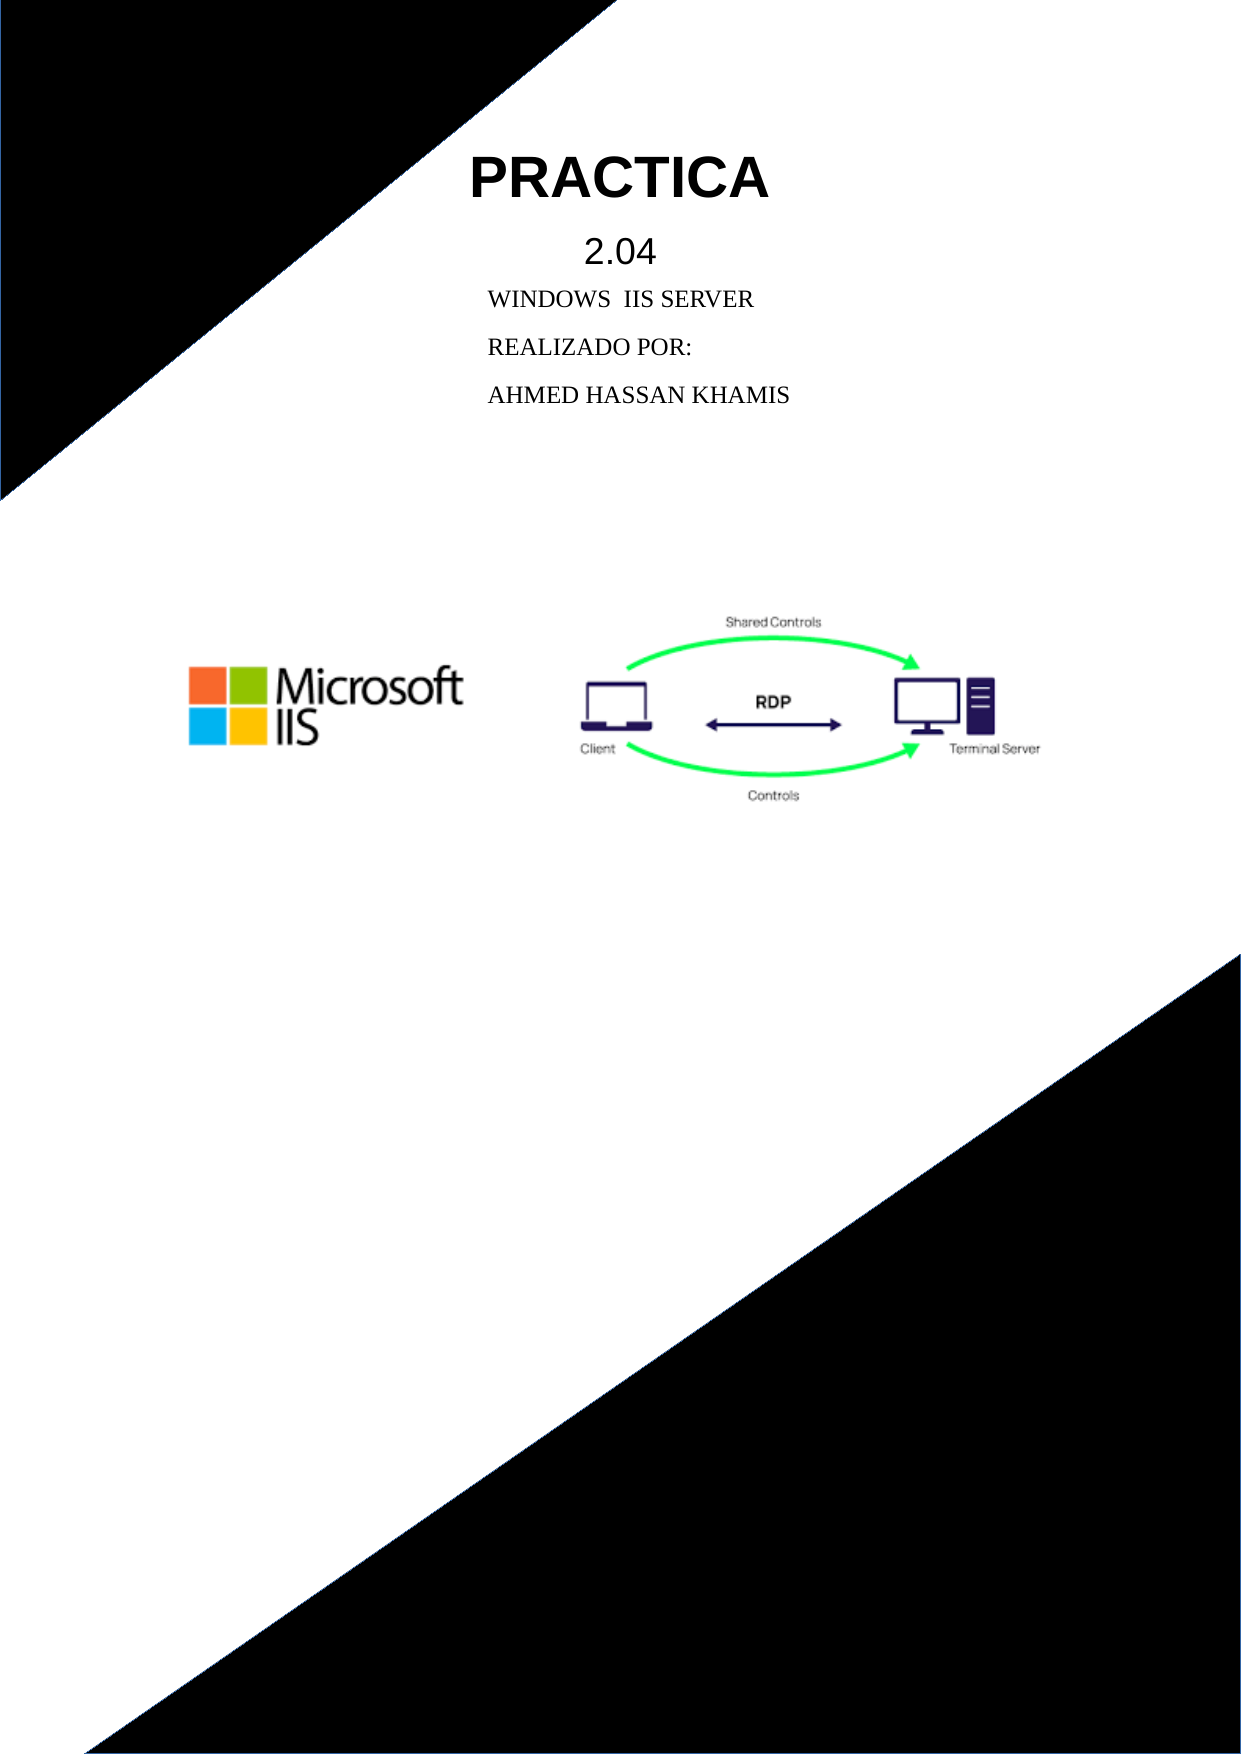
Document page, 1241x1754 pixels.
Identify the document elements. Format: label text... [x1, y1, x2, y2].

subtitle 2.04 [283, 229, 1122, 272]
picture [536, 592, 1067, 825]
picture [150, 529, 503, 882]
title PRACTICA [360, 143, 1122, 210]
text REALIZADO POR: [174, 332, 1122, 361]
text AHMED HASSAN KHAMIS [118, 380, 1122, 408]
text WINDOWS IIS SERVER [233, 284, 1122, 313]
